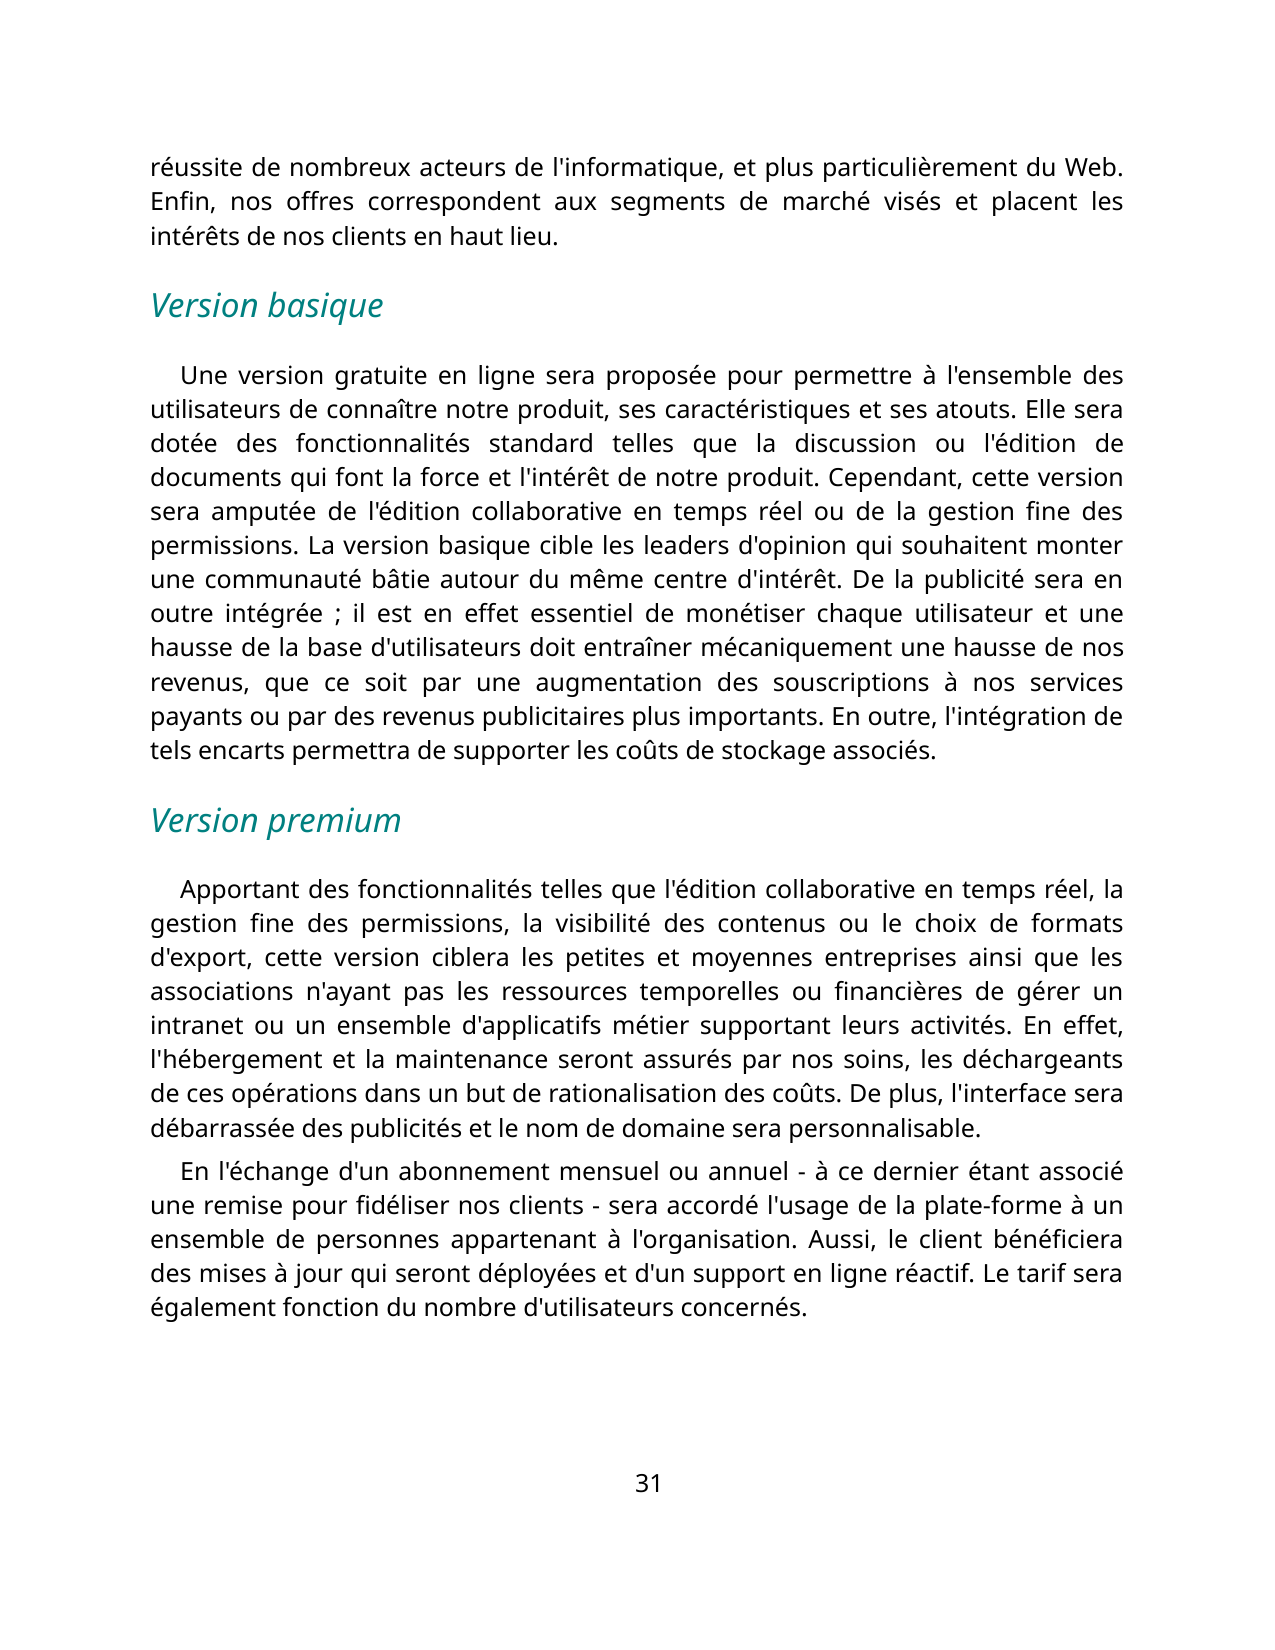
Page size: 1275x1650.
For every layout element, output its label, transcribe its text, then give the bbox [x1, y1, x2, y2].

text réussite de nombreux acteurs de l'informatique, et plus particulièrement du Web. Enfin, nos offres correspondent aux segments de marché visés et placent les intérêts de nos clients en haut lieu. [150, 150, 1125, 252]
text Une version gratuite en ligne sera proposée pour permettre à l'ensemble des utilisateurs de connaître notre produit, ses caractéristiques et ses atouts. Elle sera dotée des fonctionnalités standard telles que la discussion ou l'édition de documents qui font la force et l'intérêt de notre produit. Cependant, cette version sera amputée de l'édition collaborative en temps réel ou de la gestion fine des permissions. La version basique cible les leaders d'opinion qui souhaitent monter une communauté bâtie autour du même centre d'intérêt. De la publicité sera en outre intégrée ; il est en effet essentiel de monétiser chaque utilisateur et une hausse de la base d'utilisateurs doit entraîner mécaniquement une hausse de nos revenus, que ce soit par une augmentation des souscriptions à nos services payants ou par des revenus publicitaires plus importants. En outre, l'intégration de tels encarts permettra de supporter les coûts de stockage associés. [150, 358, 1125, 766]
text Apportant des fonctionnalités telles que l'édition collaborative en temps réel, la gestion fine des permissions, la visibilité des contenus ou le choix de formats d'export, cette version ciblera les petites et moyennes entreprises ainsi que les associations n'ayant pas les ressources temporelles ou financières de gérer un intranet ou un ensemble d'applicatifs métier supportant leurs activités. En effet, l'hébergement et la maintenance seront assurés par nos soins, les déchargeants de ces opérations dans un but de rationalisation des coûts. De plus, l'interface sera débarrassée des publicités et le nom de domaine sera personnalisable. [150, 872, 1125, 1144]
text En l'échange d'un abonnement mensuel ou annuel - à ce dernier étant associé une remise pour fidéliser nos clients - sera accordé l'usage de la plate-forme à un ensemble de personnes appartenant à l'organisation. Aussi, le client bénéficiera des mises à jour qui seront déployées et d'un support en ligne réactif. Le tarif sera également fonction du nombre d'utilisateurs concernés. [150, 1153, 1125, 1323]
subtitle Version premium [150, 796, 1125, 842]
subtitle Version basique [150, 282, 1125, 328]
